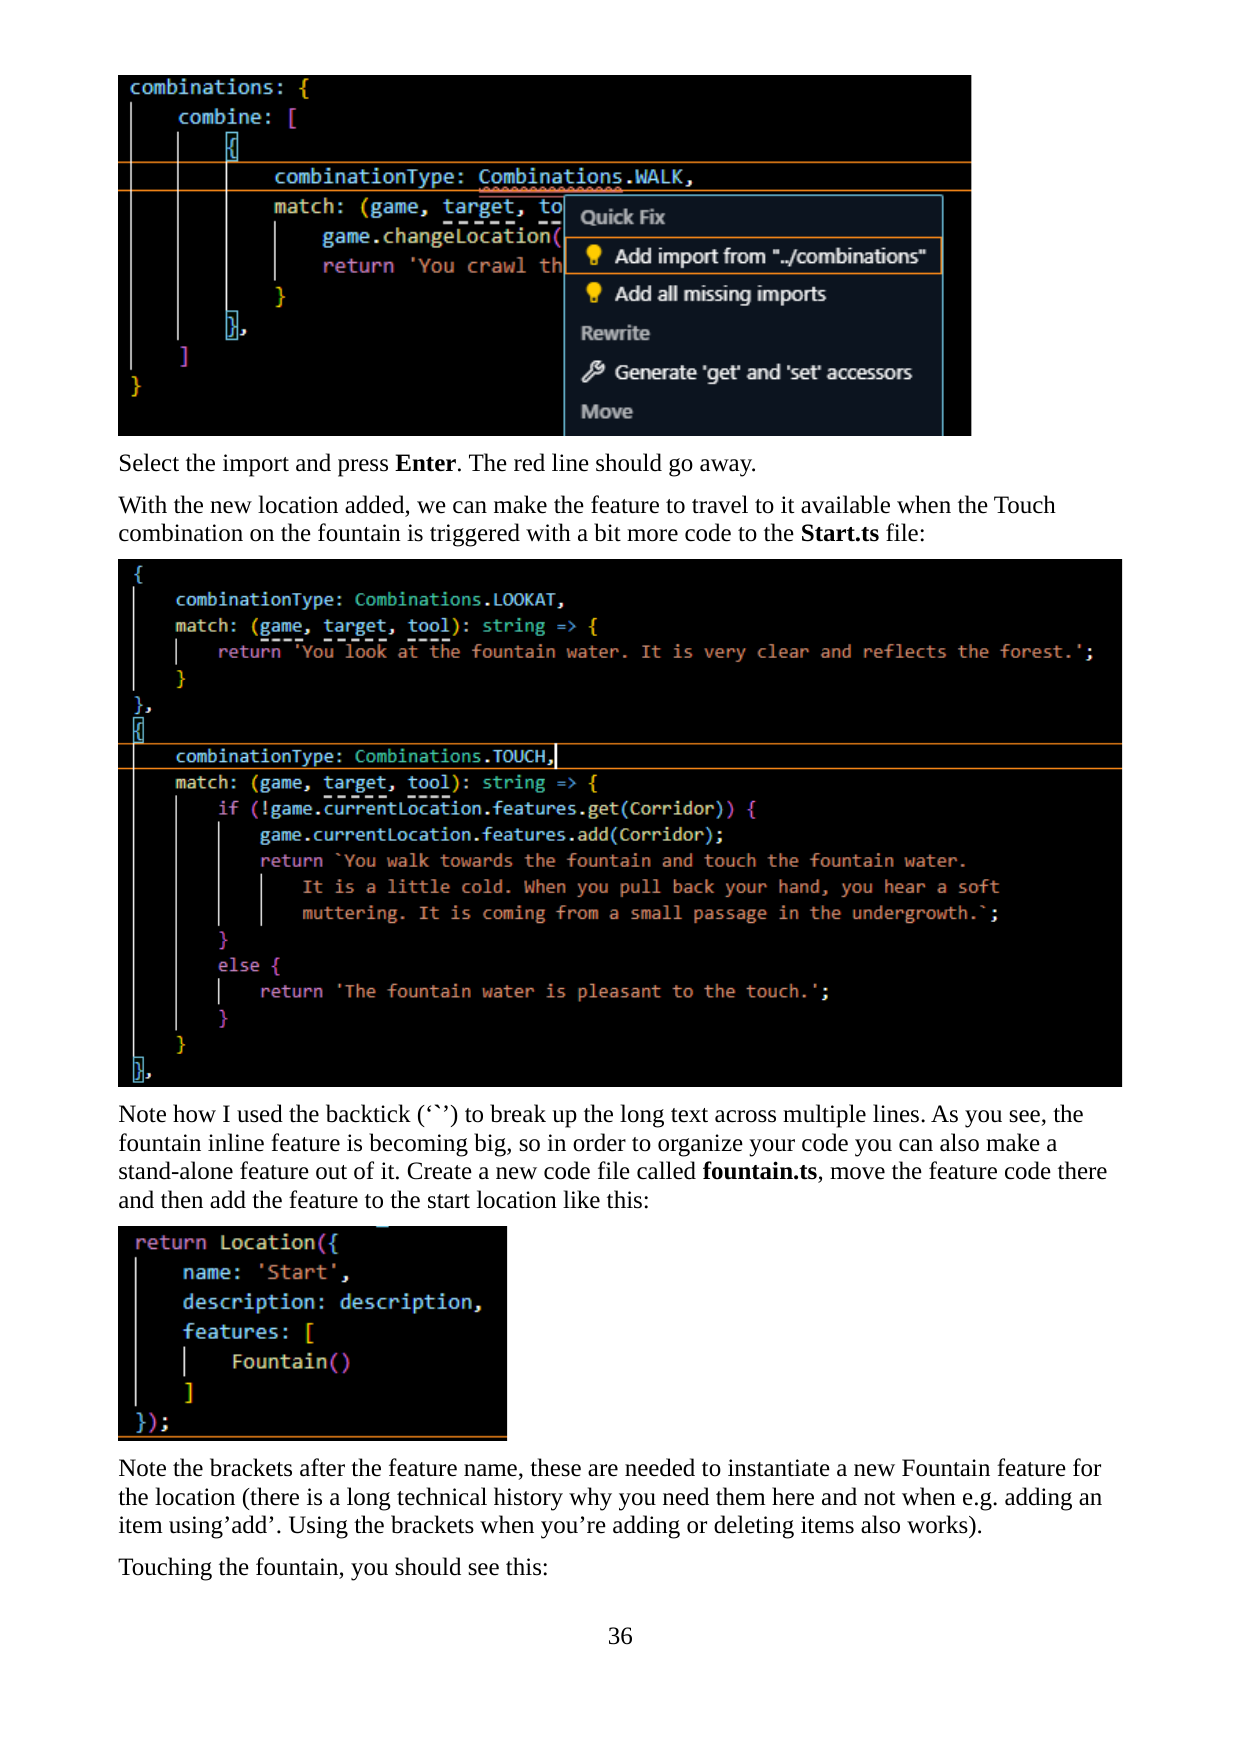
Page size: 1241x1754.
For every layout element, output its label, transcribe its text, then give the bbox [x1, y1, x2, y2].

text Note how I used the backtick (‘`’) to break up the long text across multiple lines. As you see, the fountain inline feature is becoming big, so in order to organize your code you can also make a stand-alone feature out of it. Create a new code file called fountain.ts, move the feature code there and then add the feature to the start location like this: [118, 1099, 1122, 1214]
text Note the brackets after the feature name, these are needed to instantiate a new Fountain feature for the location (there is a long technical history why you need them here and not when e.g. adding an item using’add’. Using the brackets when you’re adding or deleting items also works). [118, 1453, 1122, 1539]
text With the new location added, we can make the feature to travel to it available when the Touch combination on the fountain is triggered with a bit more code to the Start.ts file: [118, 490, 1122, 547]
text Touching the fountain, you should see this: [118, 1552, 1122, 1581]
text Select the import and press Enter. The red line should go away. [118, 448, 1122, 477]
